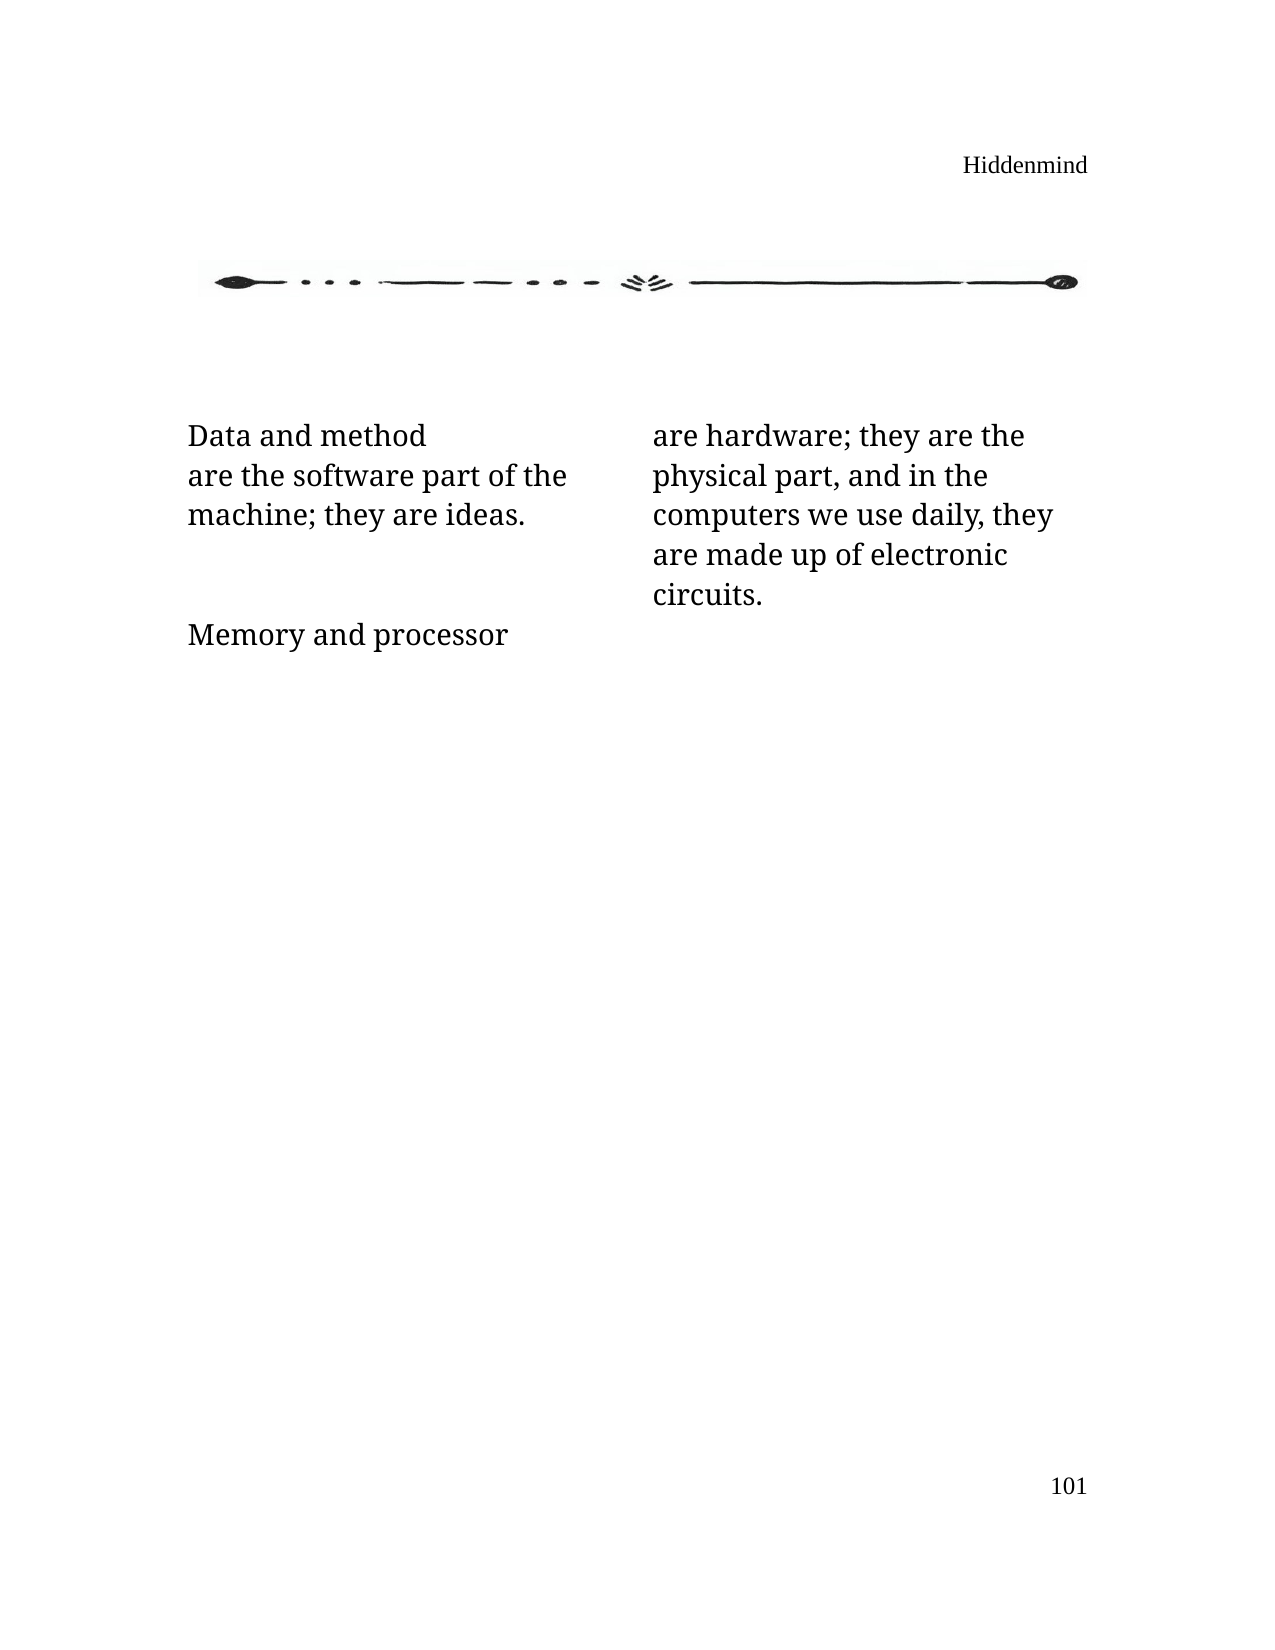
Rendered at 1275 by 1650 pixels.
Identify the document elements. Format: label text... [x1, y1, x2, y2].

text Data and method [187, 415, 622, 455]
text are the software part of the machine; they are ideas. [187, 455, 622, 534]
text Memory and processor [187, 614, 622, 653]
picture [198, 260, 1088, 297]
text are hardware; they are the physical part, and in the computers we use daily, they are made up of electronic circuits. [652, 415, 1087, 614]
